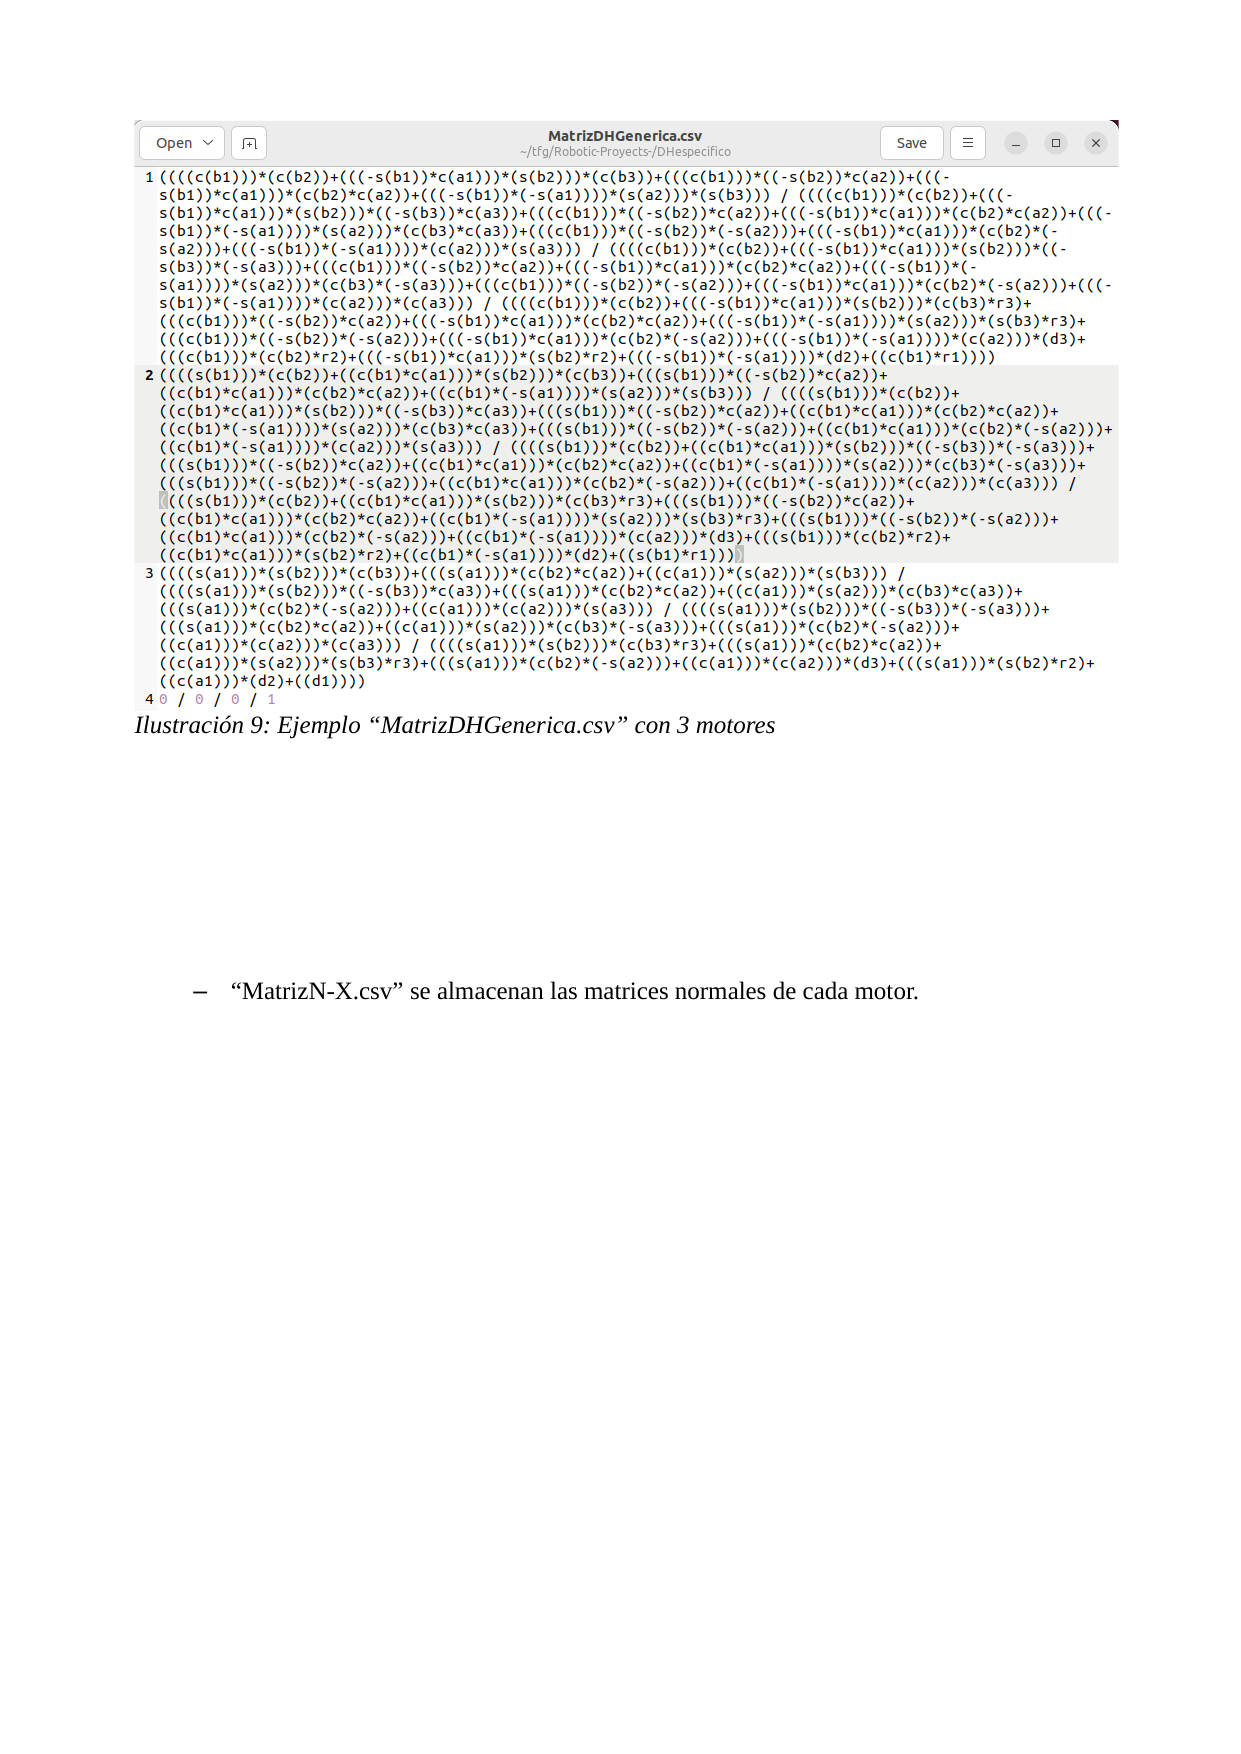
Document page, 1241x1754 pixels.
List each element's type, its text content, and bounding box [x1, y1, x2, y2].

list “MatrizN-X.csv” se almacenan las matrices normales de cada motor. [193, 976, 1122, 1004]
text Ilustración 9: Ejemplo “MatrizDHGenerica.csv” con 3 motores [134, 711, 1119, 739]
